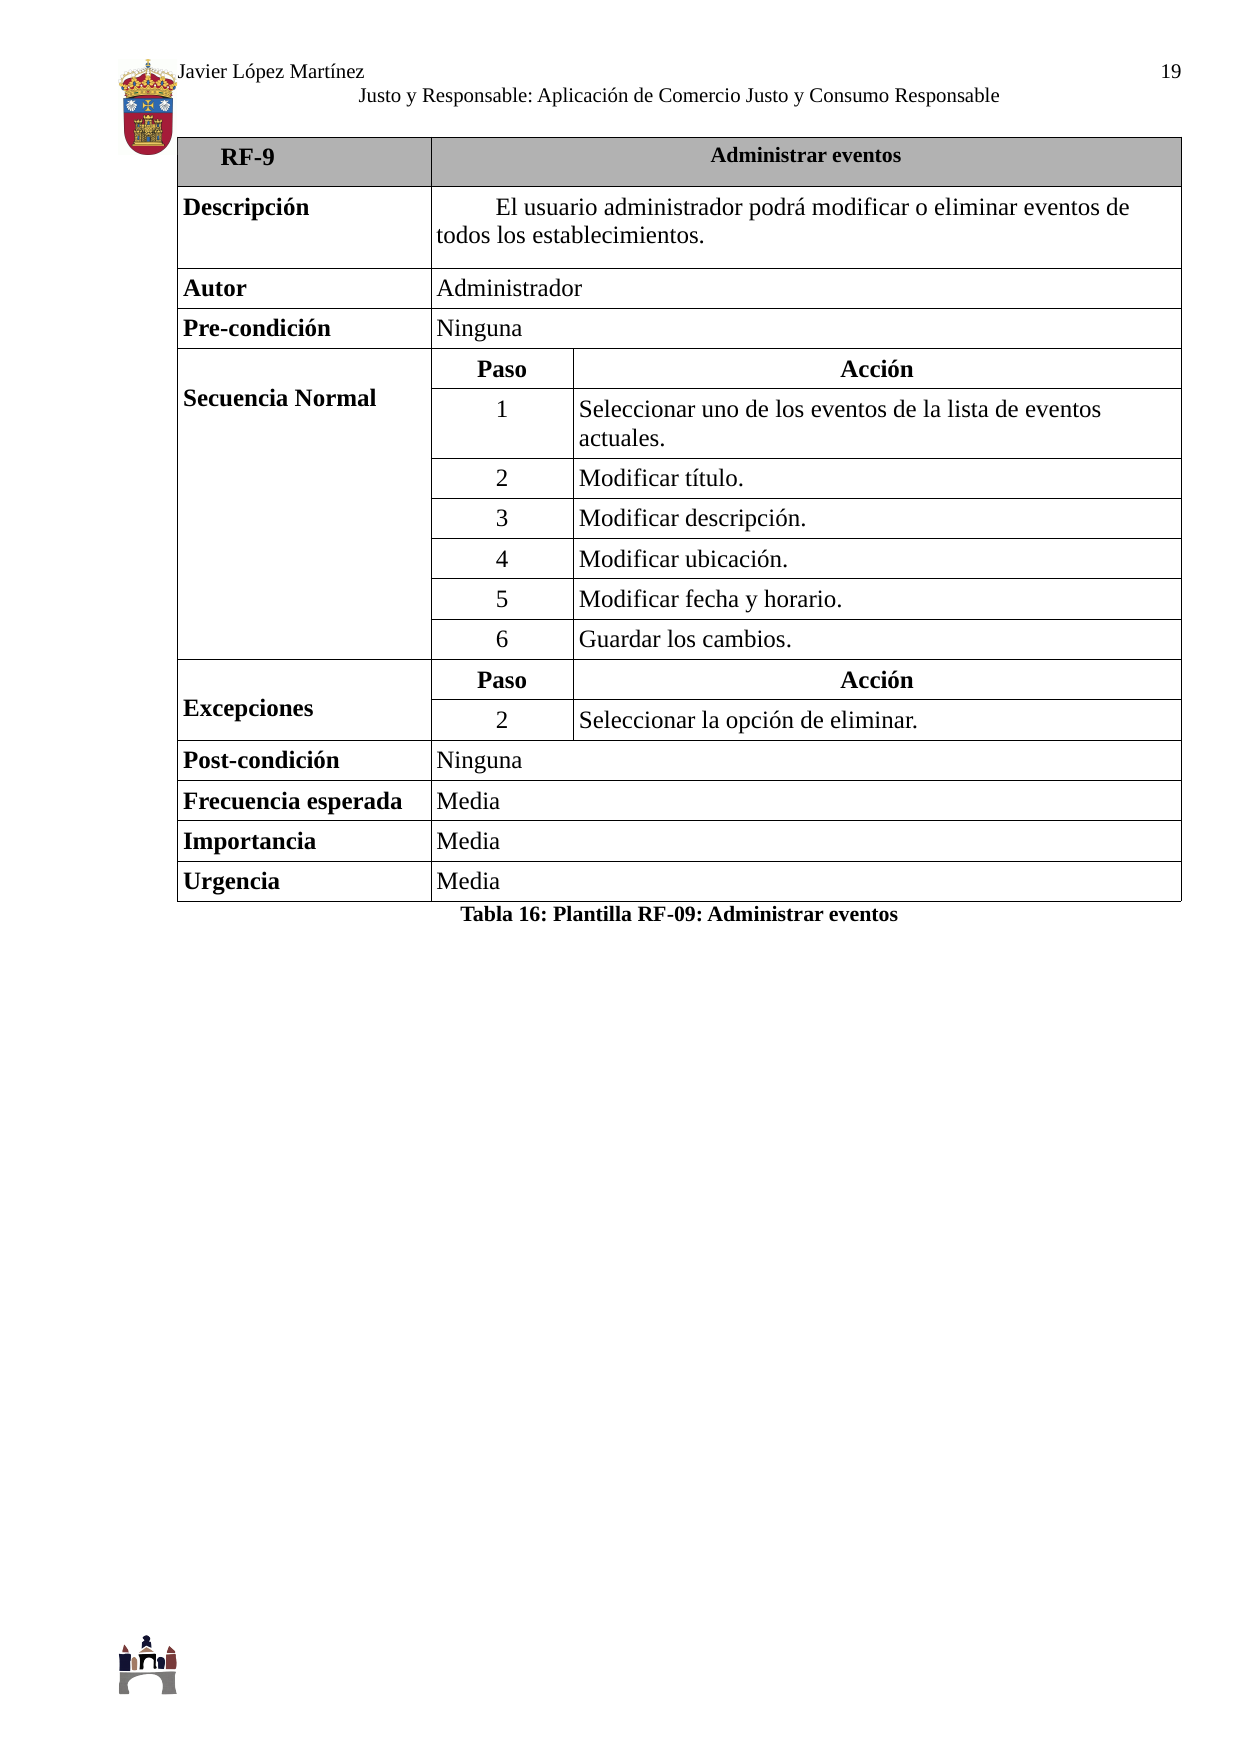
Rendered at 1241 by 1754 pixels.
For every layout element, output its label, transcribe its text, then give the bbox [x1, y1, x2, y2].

table_cell 3 [432, 499, 573, 538]
text Tabla 16: Plantilla RF-09: Administrar eventos [177, 902, 1181, 926]
table_cell Media [432, 821, 1181, 861]
table_header Administrar eventos [432, 138, 1181, 186]
table_cell 1 [432, 389, 573, 457]
table_cell Autor [178, 269, 431, 308]
picture [118, 1634, 178, 1695]
picture [118, 59, 178, 155]
table_cell Media [432, 781, 1181, 820]
table_cell Paso [432, 660, 573, 699]
table_cell Acción [574, 660, 1181, 699]
table_cell Modificar ubicación. [574, 539, 1181, 578]
table_cell Seleccionar uno de los eventos de la lista de eventos actuales. [574, 389, 1181, 457]
table_cell Post-condición [178, 741, 431, 780]
table_cell Excepciones [178, 660, 431, 739]
table_cell Ninguna [432, 741, 1181, 780]
table_cell Seleccionar la opción de eliminar. [574, 700, 1181, 739]
table_cell Guardar los cambios. [574, 620, 1181, 659]
table_cell Acción [574, 349, 1181, 388]
table_cell Frecuencia esperada [178, 781, 431, 820]
table_cell Secuencia Normal [178, 349, 431, 659]
table_cell Importancia [178, 821, 431, 861]
table_cell 5 [432, 579, 573, 619]
table_cell Urgencia [178, 862, 431, 901]
table_cell Modificar título. [574, 459, 1181, 498]
table_cell Descripción [178, 187, 431, 267]
table_cell Modificar descripción. [574, 499, 1181, 538]
table_cell 4 [432, 539, 573, 578]
table_cell Pre-condición [178, 309, 431, 348]
table_cell 2 [432, 459, 573, 498]
table_cell 6 [432, 620, 573, 659]
table_cell 2 [432, 700, 573, 739]
table_cell El usuario administrador podrá modificar o eliminar eventos de todos los establecimientos. [432, 187, 1181, 267]
table_cell Paso [432, 349, 573, 388]
table_cell Modificar fecha y horario. [574, 579, 1181, 619]
table_cell Administrador [432, 269, 1181, 308]
table_cell Ninguna [432, 309, 1181, 348]
table_cell Media [432, 862, 1181, 901]
table_header [178, 138, 431, 186]
